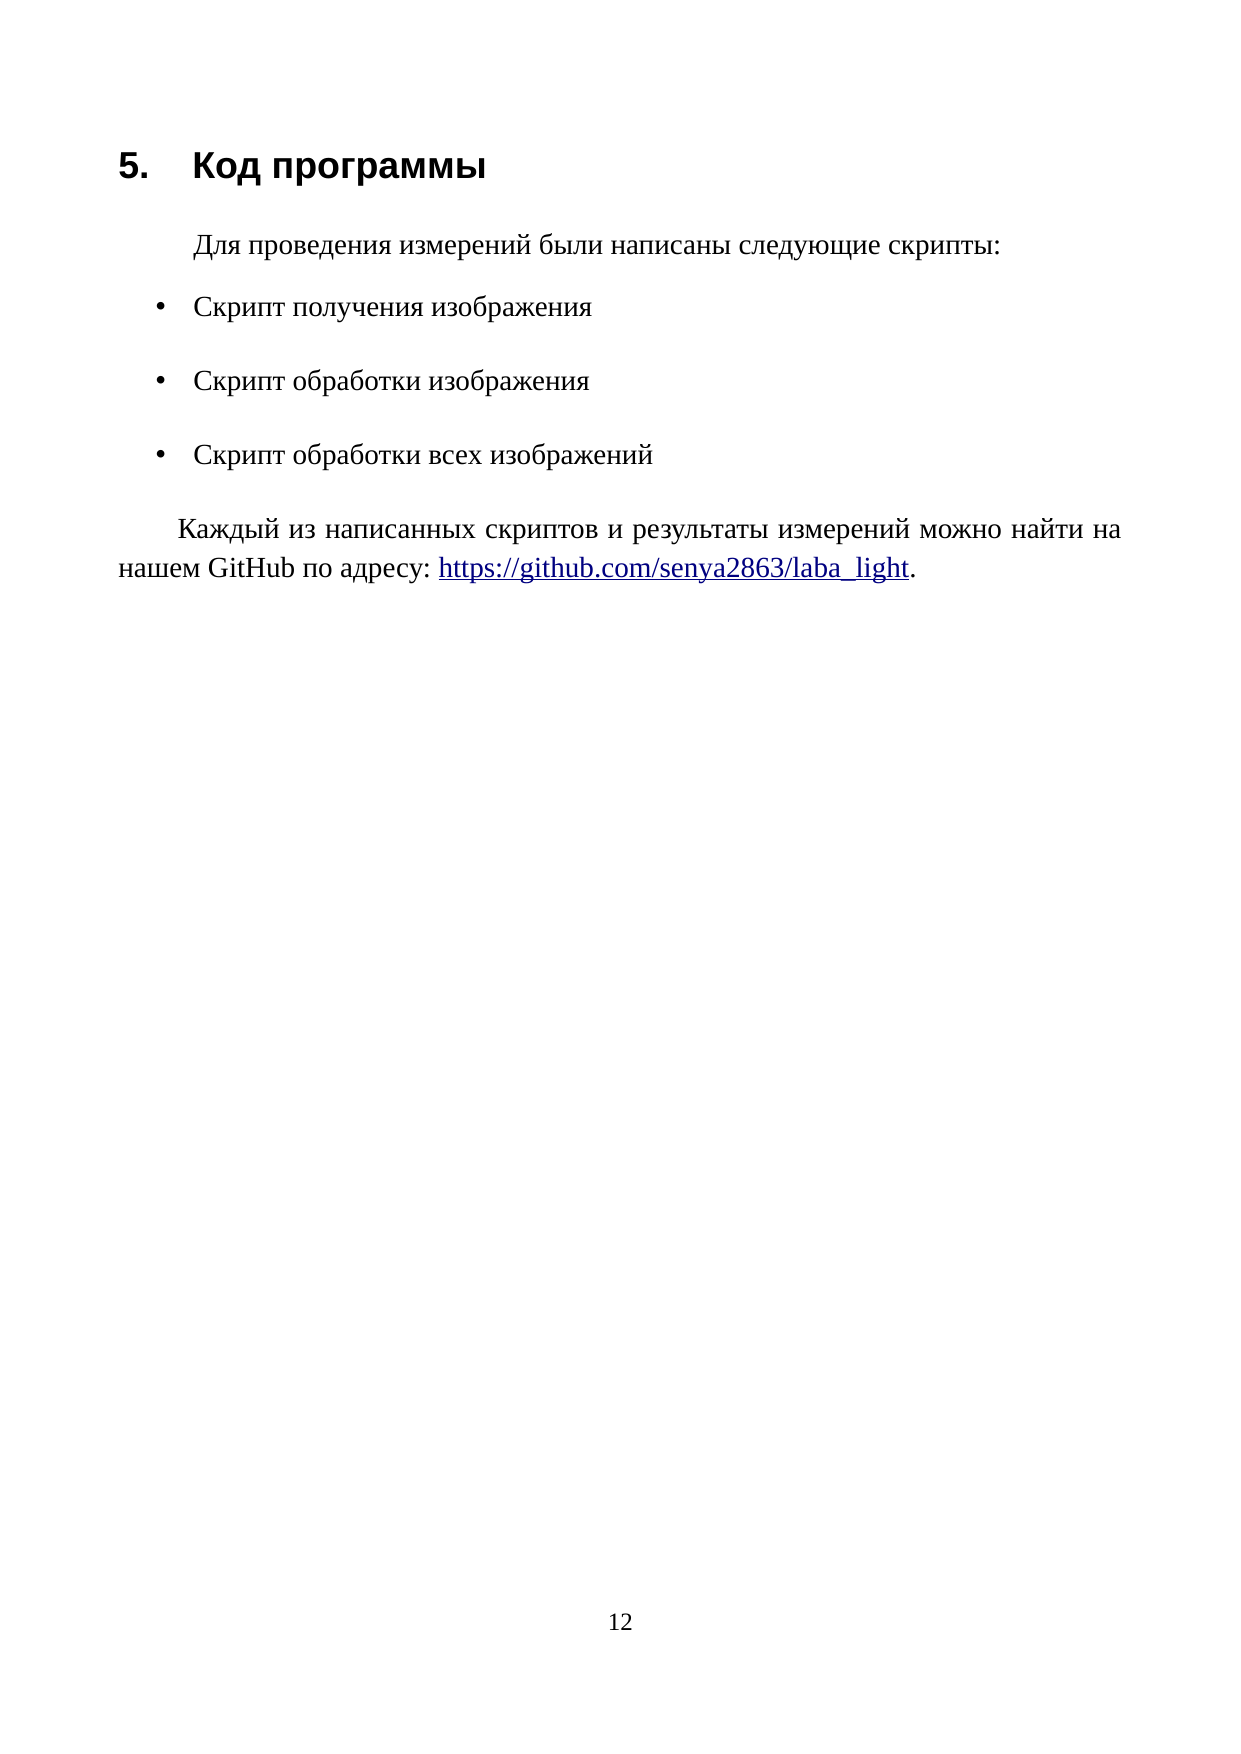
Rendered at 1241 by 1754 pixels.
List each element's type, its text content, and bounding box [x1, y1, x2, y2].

list Скрипт получения изображения [156, 289, 1122, 323]
list Скрипт обработки изображения [156, 363, 1122, 397]
text Каждый из написанных скриптов и результаты измерений можно найти на нашем GitHub по адресу: https://github.com/senya2863/laba_light. [118, 511, 1122, 583]
list Скрипт обработки всех изображений [156, 437, 1122, 471]
list Для проведения измерений были написаны следующие скрипты: [156, 227, 1122, 261]
subtitle Код программы [118, 143, 1122, 186]
